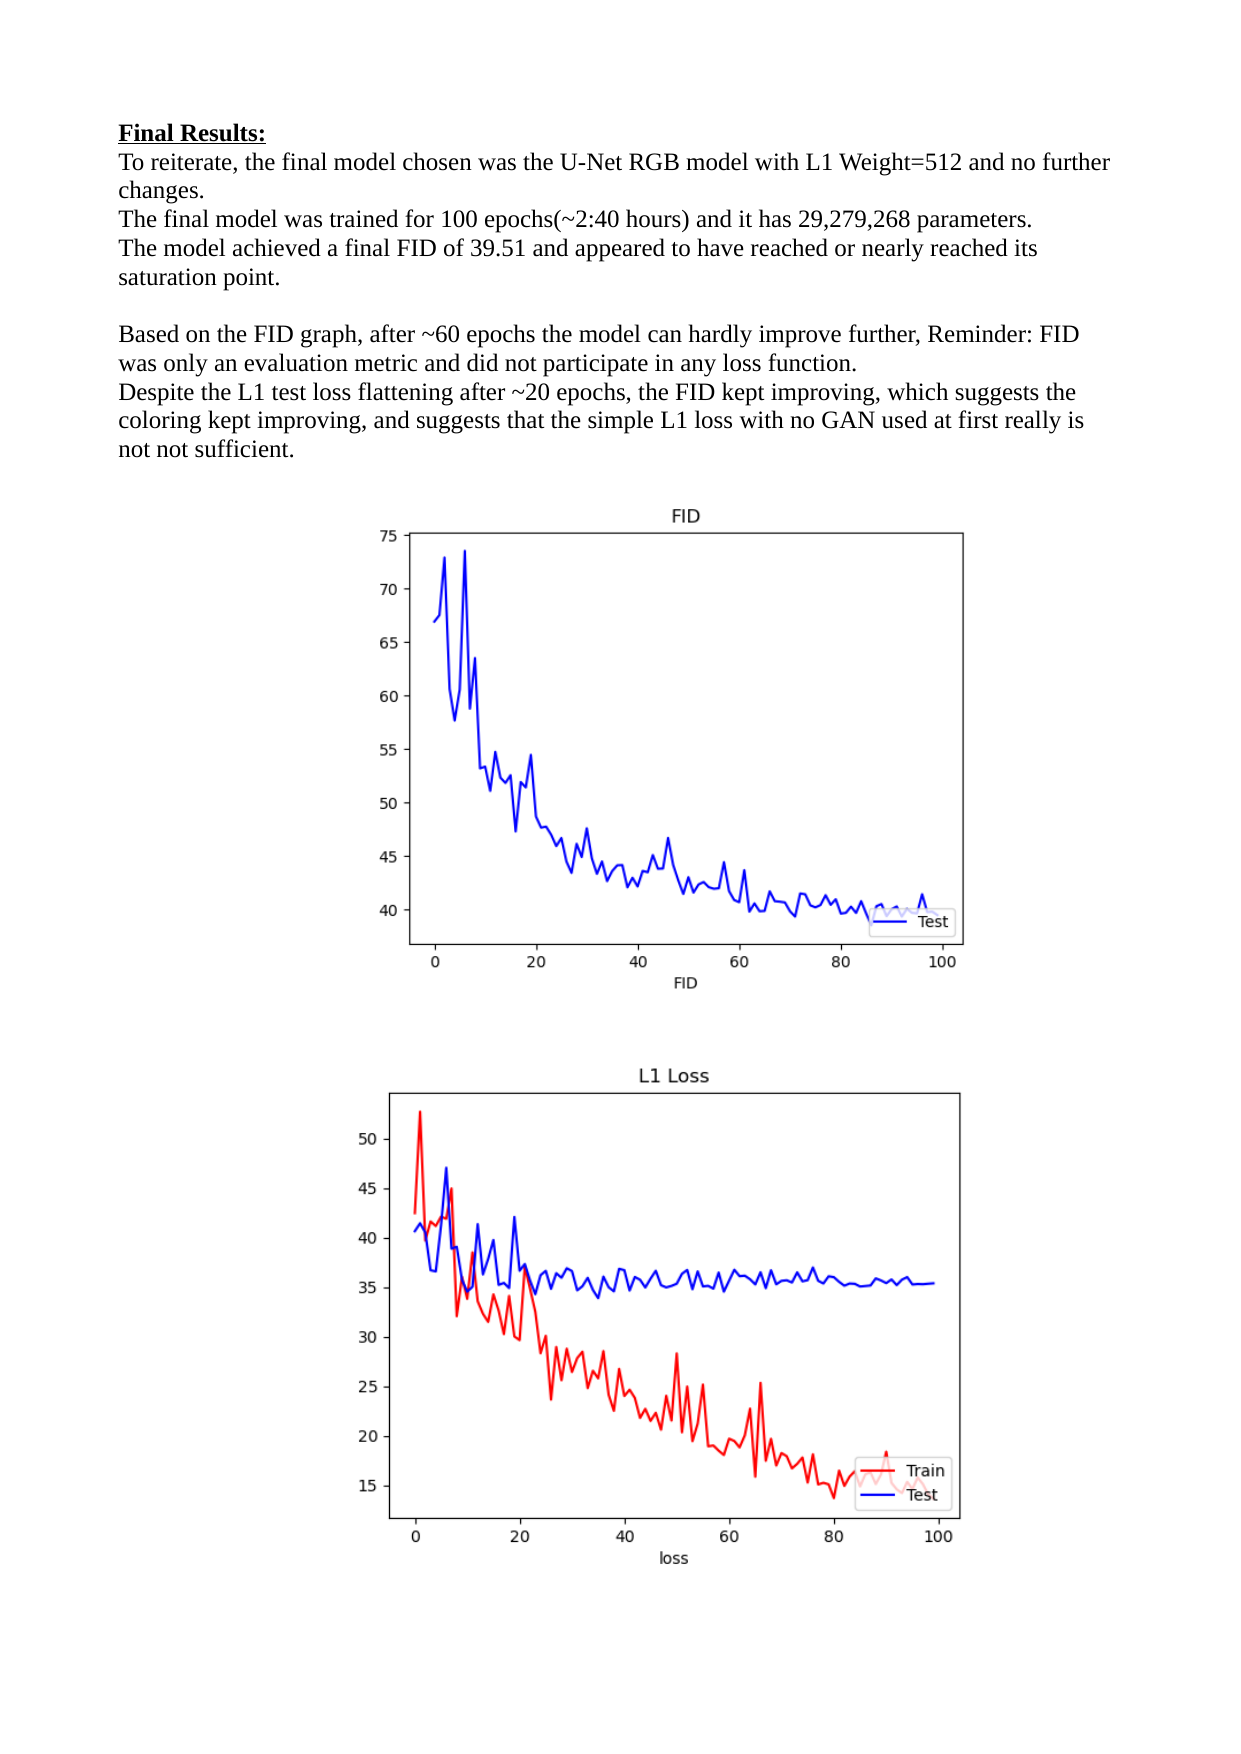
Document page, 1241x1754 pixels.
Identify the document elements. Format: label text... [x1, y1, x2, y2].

text Despite the L1 test loss flattening after ~20 epochs, the FID kept improving, which suggests the coloring kept improving, and suggests that the simple L1 loss with no GAN used at first really is not not sufficient. [118, 377, 1122, 463]
text To reiterate, the final model chosen was the U-Net RGB model with L1 Weight=512 and no further changes. [118, 147, 1122, 204]
text Based on the FID graph, after ~60 epochs the model can hardly improve further, Reminder: FID was only an evaluation metric and did not participate in any loss function. [118, 319, 1122, 377]
picture [320, 468, 1034, 1003]
text The model achieved a final FID of 39.51 and appeared to have reached or nearly reached its saturation point. [118, 233, 1122, 291]
picture [297, 1026, 1033, 1579]
text Final Results: [118, 118, 1122, 147]
text The final model was trained for 100 epochs(~2:40 hours) and it has 29,279,268 parameters. [118, 204, 1122, 233]
